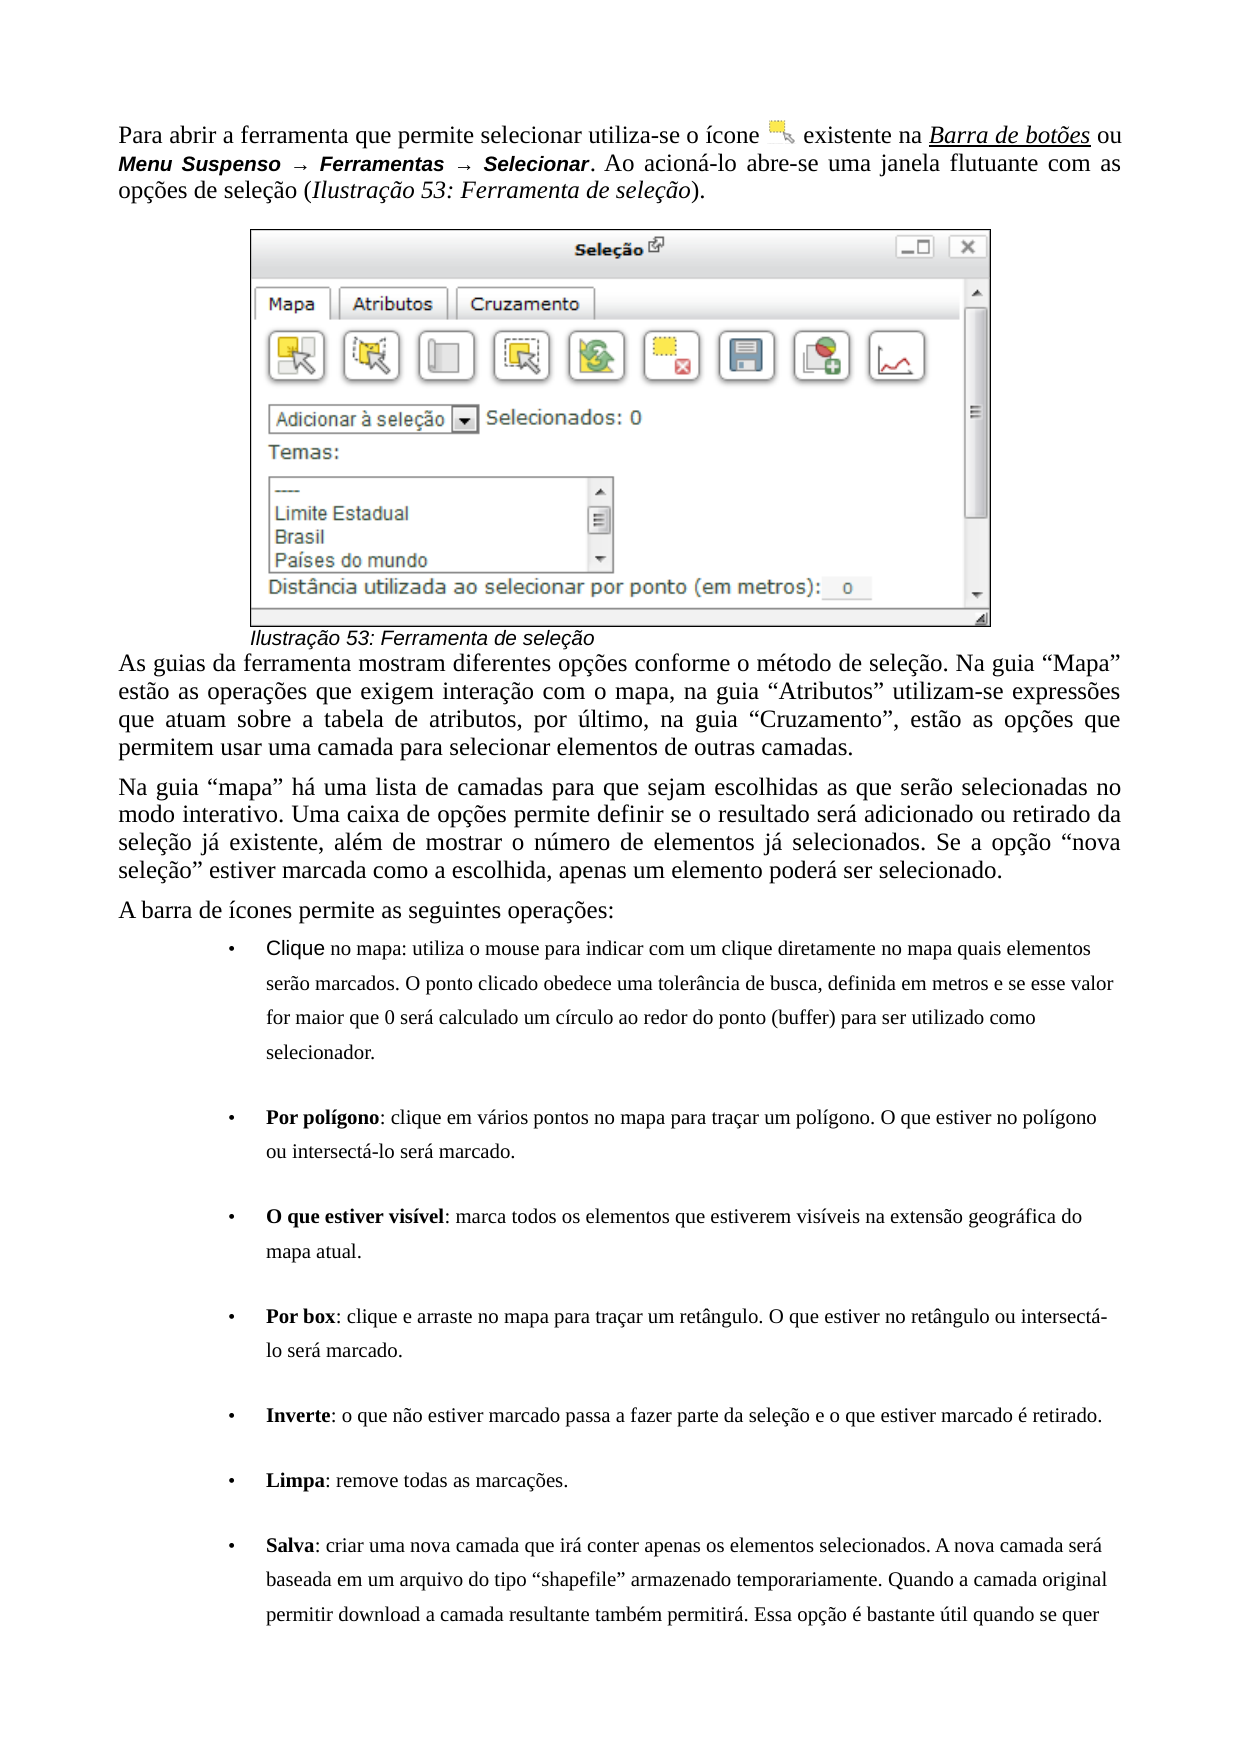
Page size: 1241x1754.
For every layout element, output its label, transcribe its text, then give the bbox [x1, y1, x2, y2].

list O que estiver visível: marca todos os elementos que estiverem visíveis na extensão geográfica do mapa atual. [228, 1205, 1122, 1263]
picture [251, 230, 990, 626]
picture [767, 118, 797, 144]
text Na guia “mapa” há uma lista de camadas para que sejam escolhidas as que serão selecionadas no modo interativo. Uma caixa de opções permite definir se o resultado será adicionado ou retirado da seleção já existente, além de mostrar o número de elementos já selecionados. Se a opção “nova seleção” estiver marcada como a escolhida, apenas um elemento poderá ser selecionado. [118, 773, 1122, 884]
list Por polígono: clique em vários pontos no mapa para traçar um polígono. O que estiver no polígono ou intersectá-lo será marcado. [228, 1106, 1122, 1163]
list Salva: criar uma nova camada que irá conter apenas os elementos selecionados. A nova camada será baseada em um arquivo do tipo “shapefile” armazenado temporariamente. Quando a camada original permitir download a camada resultante também permitirá. Essa opção é bastante útil quando se quer [228, 1533, 1122, 1626]
text As guias da ferramenta mostram diferentes opções conforme o método de seleção. Na guia “Mapa” estão as operações que exigem interação com o mapa, na guia “Atributos” utilizam-se expressões que atuam sobre a tabela de atributos, por último, na guia “Cruzamento”, estão as opções que permitem usar uma camada para selecionar elementos de outras camadas. [118, 217, 1122, 760]
list Clique no mapa: utiliza o mouse para indicar com um clique diretamente no mapa quais elementos serão marcados. O ponto clicado obedece uma tolerância de busca, definida em metros e se esse valor for maior que 0 será calculado um círculo ao redor do ponto (buffer) para ser utilizado como selecionador. [228, 936, 1122, 1064]
text Para abrir a ferramenta que permite selecionar utiliza-se o ícone existente na Barra de botões ou menu suspenso → ferramentas → selecionar. Ao acioná-lo abre-se uma janela flutuante com as opções de seleção (Ilustração 53: Ferramenta de seleção). [118, 118, 1122, 204]
list Inverte: o que não estiver marcado passa a fazer parte da seleção e o que estiver marcado é retirado. [228, 1404, 1122, 1427]
text A barra de ícones permite as seguintes operações: [118, 896, 1122, 924]
list Por box: clique e arraste no mapa para traçar um retângulo. O que estiver no retângulo ou intersectá-lo será marcado. [228, 1304, 1122, 1362]
text Ilustração 53: Ferramenta de seleção [250, 627, 990, 649]
list Limpa: remove todas as marcações. [228, 1469, 1122, 1492]
